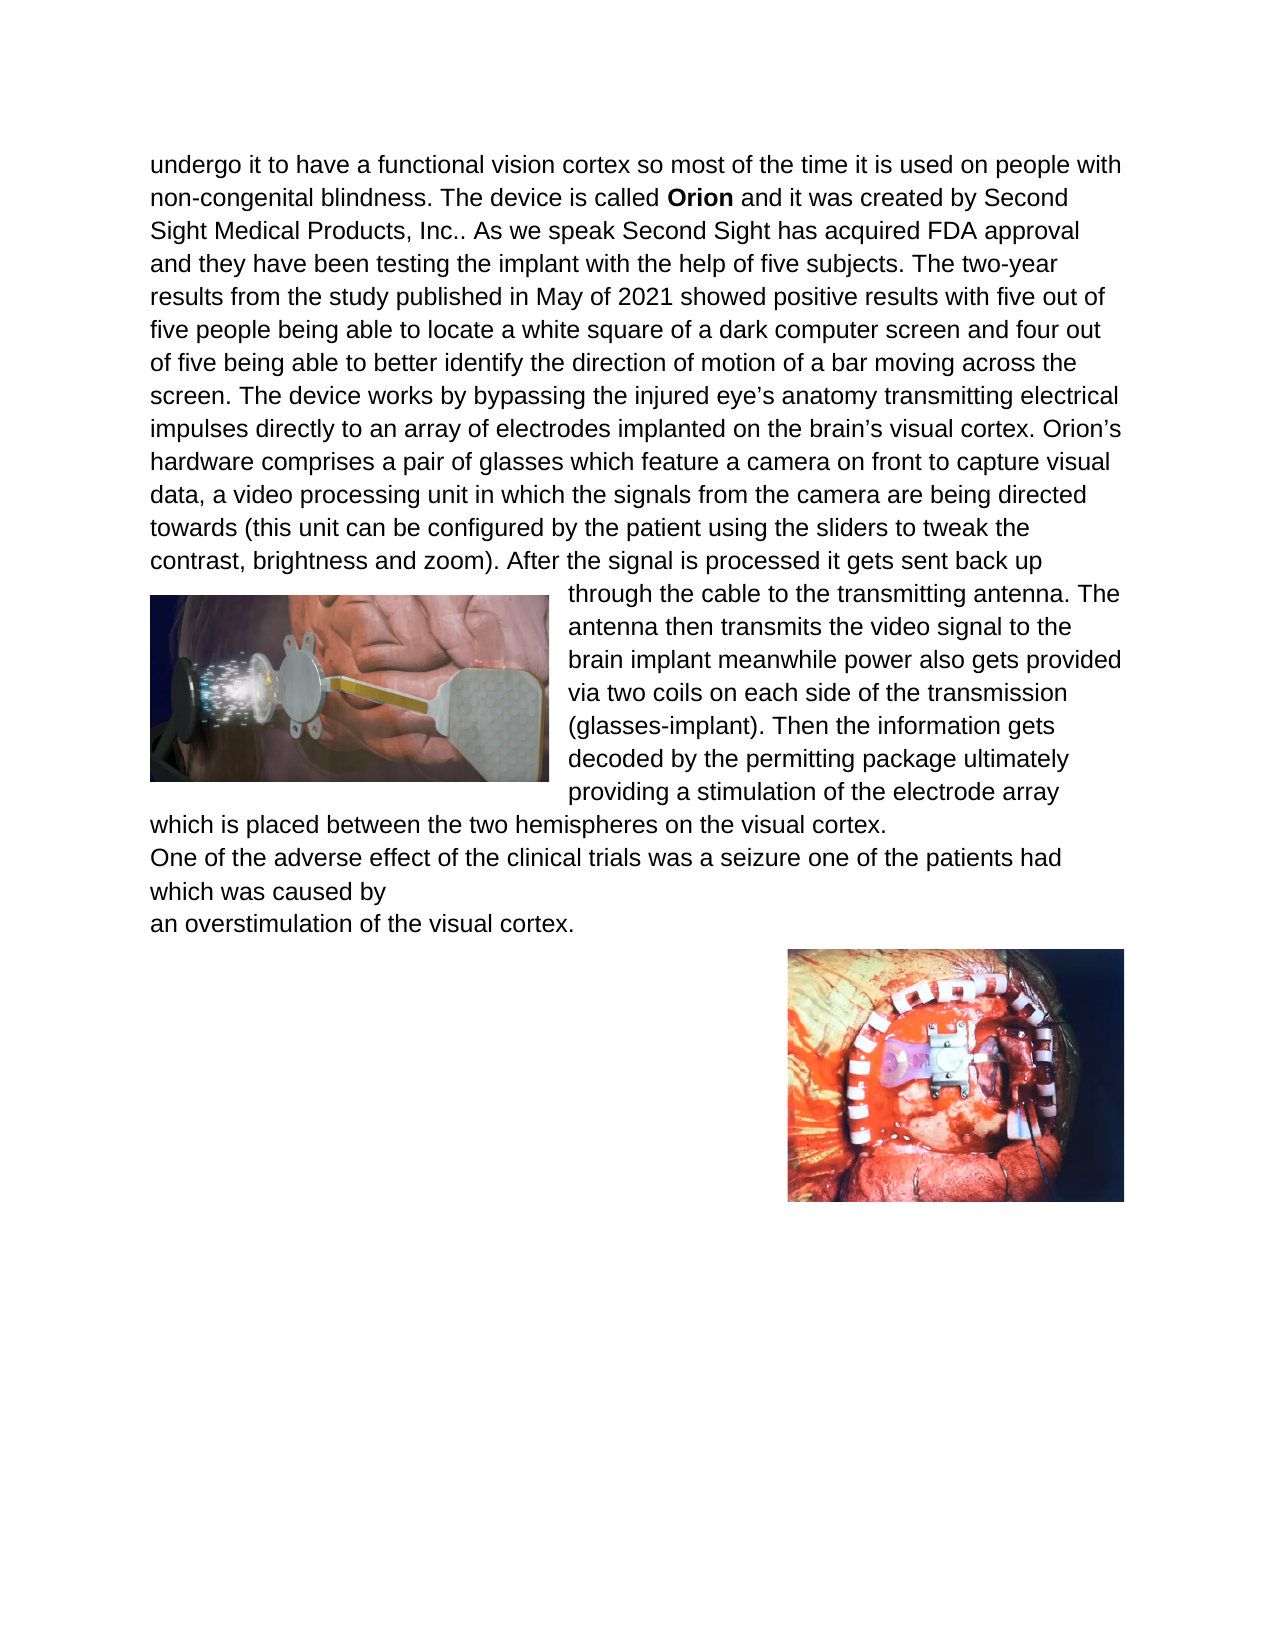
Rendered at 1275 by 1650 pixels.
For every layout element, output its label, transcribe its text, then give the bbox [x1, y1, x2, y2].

text One of the adverse effect of the clinical trials was a seizure one of the patients had which was caused by [150, 843, 1125, 905]
text an overstimulation of the visual cortex. [150, 909, 1125, 938]
picture [787, 949, 1125, 1202]
text undergo it to have a functional vision cortex so most of the time it is used on people with non-congenital blindness. The device is called Orion and it was created by Second Sight Medical Products, Inc.. As we speak Second Sight has acquired FDA approval and they have been testing the implant with the help of five subjects. The two-year results from the study published in May of 2021 showed positive results with five out of five people being able to locate a white square of a dark computer screen and four out of five being able to better identify the direction of motion of a bar moving across the screen. The device works by bypassing the injured eye’s anatomy transmitting electrical impulses directly to an array of electrodes implanted on the brain’s visual cortex. Orion’s hardware comprises a pair of glasses which feature a camera on front to capture visual data, a video processing unit in which the signals from the camera are being directed towards (this unit can be configured by the patient using the sliders to tweak the contrast, brightness and zoom). After the signal is processed it gets sent back up through the cable to the transmitting antenna. The antenna then transmits the video signal to the brain implant meanwhile power also gets provided via two coils on each side of the transmission (glasses-implant). Then the information gets decoded by the permitting package ultimately providing a stimulation of the electrode array which is placed between the two hemispheres on the visual cortex. [150, 150, 1125, 839]
picture [150, 595, 550, 782]
